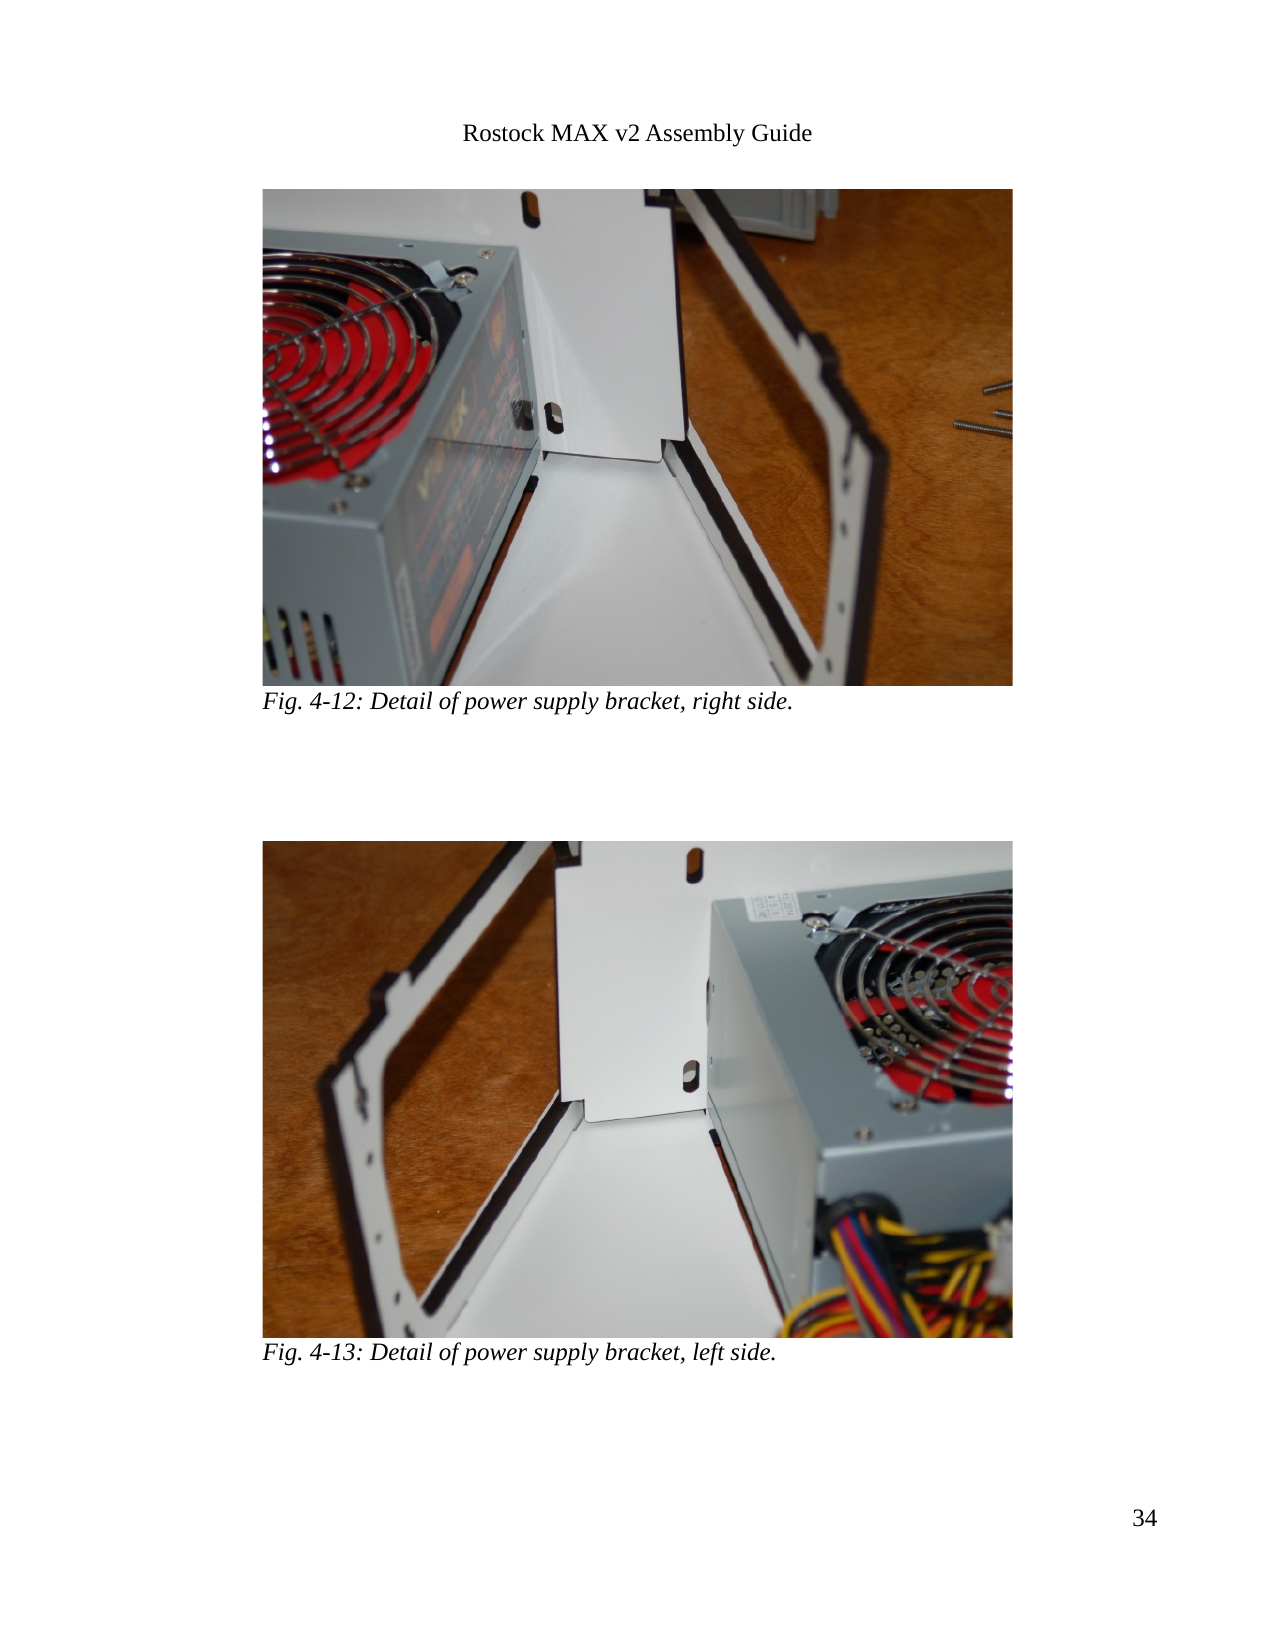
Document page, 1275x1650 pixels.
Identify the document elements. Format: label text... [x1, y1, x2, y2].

picture [262, 841, 1013, 1338]
text Fig. 4-13: Detail of power supply bracket, left side. [262, 1338, 1012, 1366]
picture [262, 189, 1013, 686]
text Fig. 4-12: Detail of power supply bracket, right side. [262, 686, 1012, 714]
